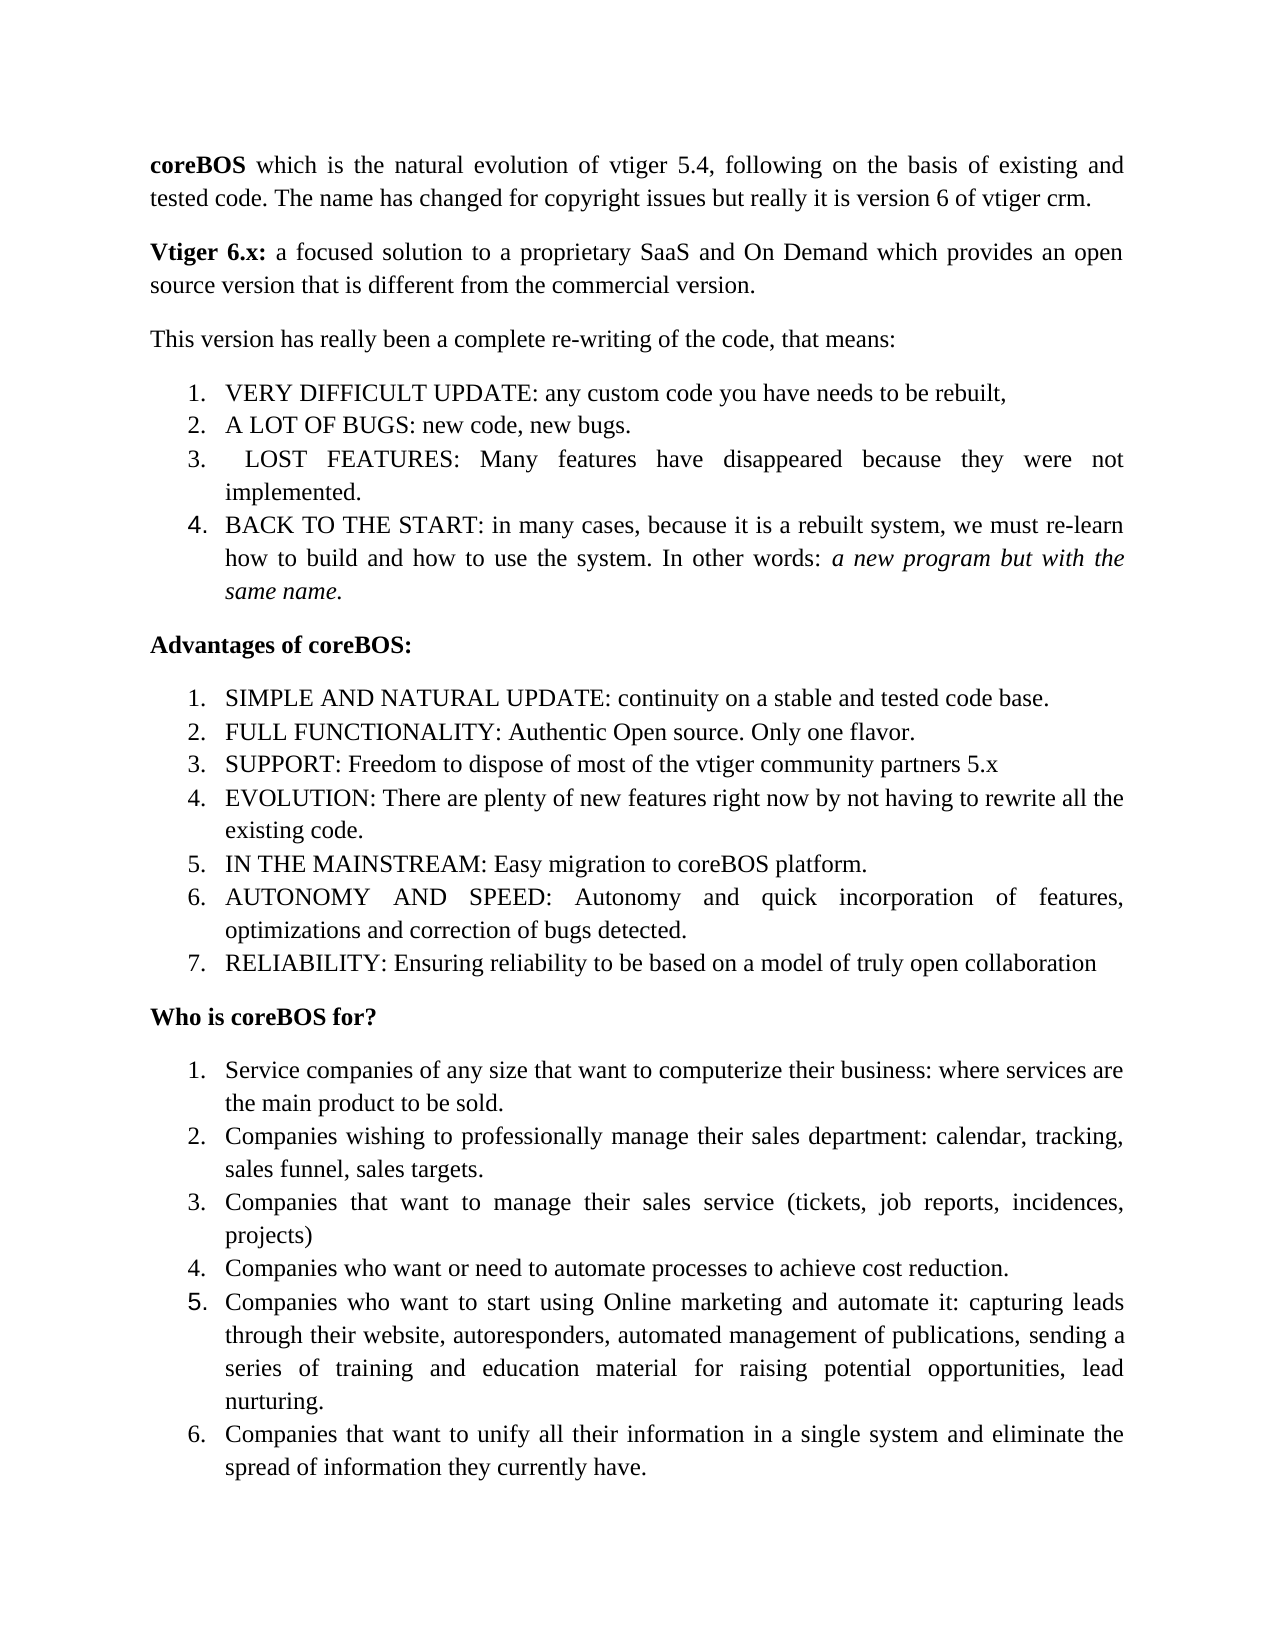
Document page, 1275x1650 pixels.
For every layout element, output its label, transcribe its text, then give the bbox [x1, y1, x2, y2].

text This version has really been a complete re-writing of the code, that means: [150, 324, 1125, 352]
list A LOT OF BUGS: new code, new bugs. [187, 411, 1125, 439]
list SIMPLE AND NATURAL UPDATE: continuity on a stable and tested code base. [187, 683, 1125, 712]
list Companies who want or need to automate processes to achieve cost reduction. [187, 1253, 1125, 1282]
list BACK TO THE START: in many cases, because it is a rebuilt system, we must re-learn how to build and how to use the system. In other words: a new program but with the same name. [187, 510, 1125, 604]
list Companies who want to start using Online marketing and automate it: capturing leads through their website, autoresponders, automated management of publications, sending a series of training and education material for raising potential opportunities, lead nurturing. [187, 1287, 1125, 1414]
text coreBOS which is the natural evolution of vtiger 5.4, following on the basis of existing and tested code. The name has changed for copyright issues but really it is version 6 of vtiger crm. [150, 150, 1125, 212]
list AUTONOMY AND SPEED: Autonomy and quick incorporation of features, optimizations and correction of bugs detected. [187, 882, 1125, 943]
list LOST FEATURES: Many features have disappeared because they were not implemented. [187, 444, 1125, 505]
list Companies that want to manage their sales service (tickets, job reports, incidences, projects) [187, 1187, 1125, 1249]
list EVOLUTION: There are plenty of new features right now by not having to rewrite all the existing code. [187, 783, 1125, 844]
text Who is coreBOS for? [150, 1002, 1125, 1030]
list VERY DIFFICULT UPDATE: any custom code you have needs to be rebuilt, [187, 378, 1125, 406]
list IN THE MAINSTREAM: Easy migration to coreBOS platform. [187, 849, 1125, 877]
list Service companies of any size that want to computerize their business: where services are the main product to be sold. [187, 1055, 1125, 1117]
list SUPPORT: Freedom to dispose of most of the vtiger community partners 5.x [187, 749, 1125, 778]
text Advantages of coreBOS: [150, 630, 1125, 658]
list RELIABILITY: Ensuring reliability to be based on a model of truly open collaboration [187, 948, 1125, 976]
list Companies wishing to professionally manage their sales department: calendar, tracking, sales funnel, sales targets. [187, 1121, 1125, 1183]
list FULL FUNCTIONALITY: Authentic Open source. Only one flavor. [187, 717, 1125, 745]
text Vtiger 6.x: a focused solution to a proprietary SaaS and On Demand which provides an open source version that is different from the commercial version. [150, 237, 1125, 299]
list Companies that want to unify all their information in a single system and eliminate the spread of information they currently have. [187, 1419, 1125, 1481]
